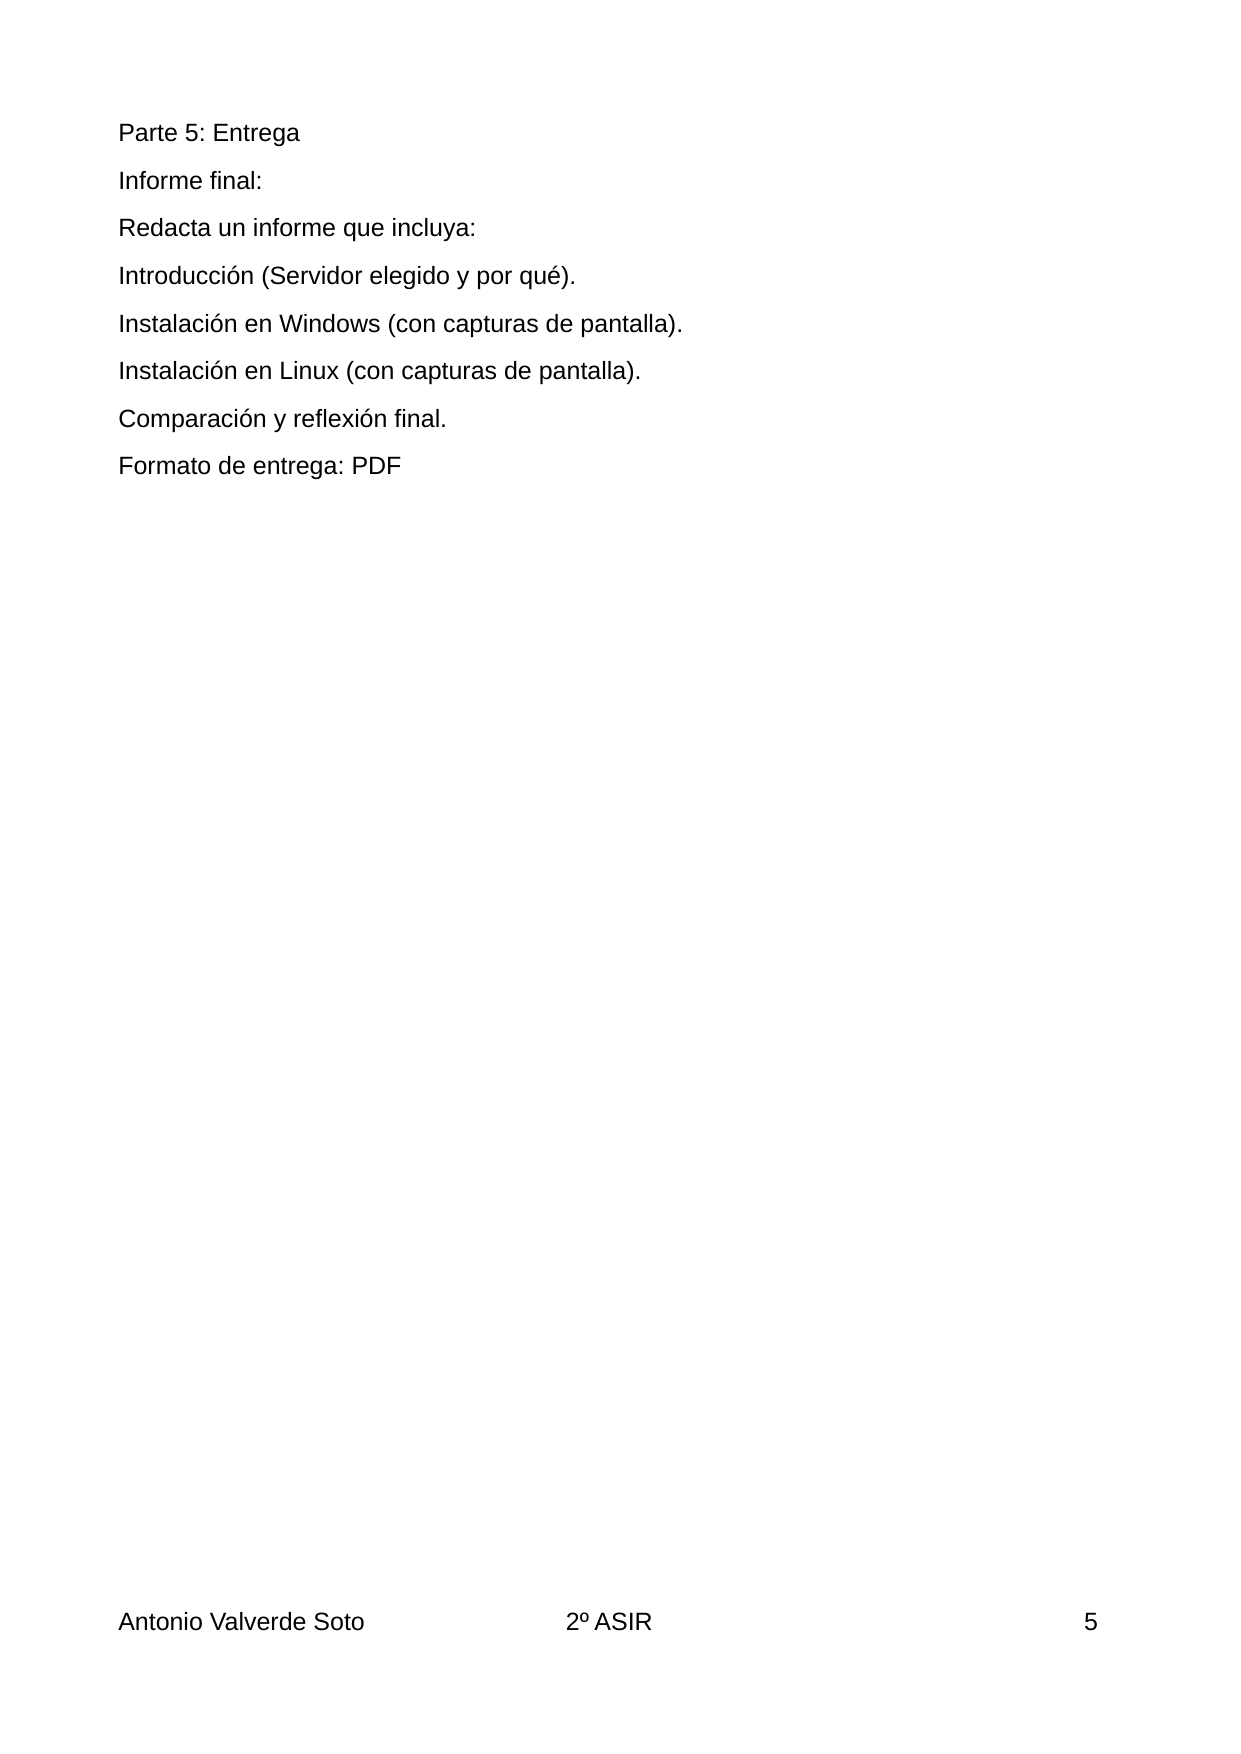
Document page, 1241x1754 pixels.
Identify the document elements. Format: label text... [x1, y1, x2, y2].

text Comparación y reflexión final. [118, 404, 1122, 432]
text Formato de entrega: PDF [118, 451, 1122, 480]
text Parte 5: Entrega [118, 118, 1122, 147]
text Introducción (Servidor elegido y por qué). [118, 261, 1122, 290]
text Redacta un informe que incluya: [118, 213, 1122, 242]
text Instalación en Linux (con capturas de pantalla). [118, 356, 1122, 385]
text Instalación en Windows (con capturas de pantalla). [118, 308, 1122, 337]
text Informe final: [118, 166, 1122, 194]
